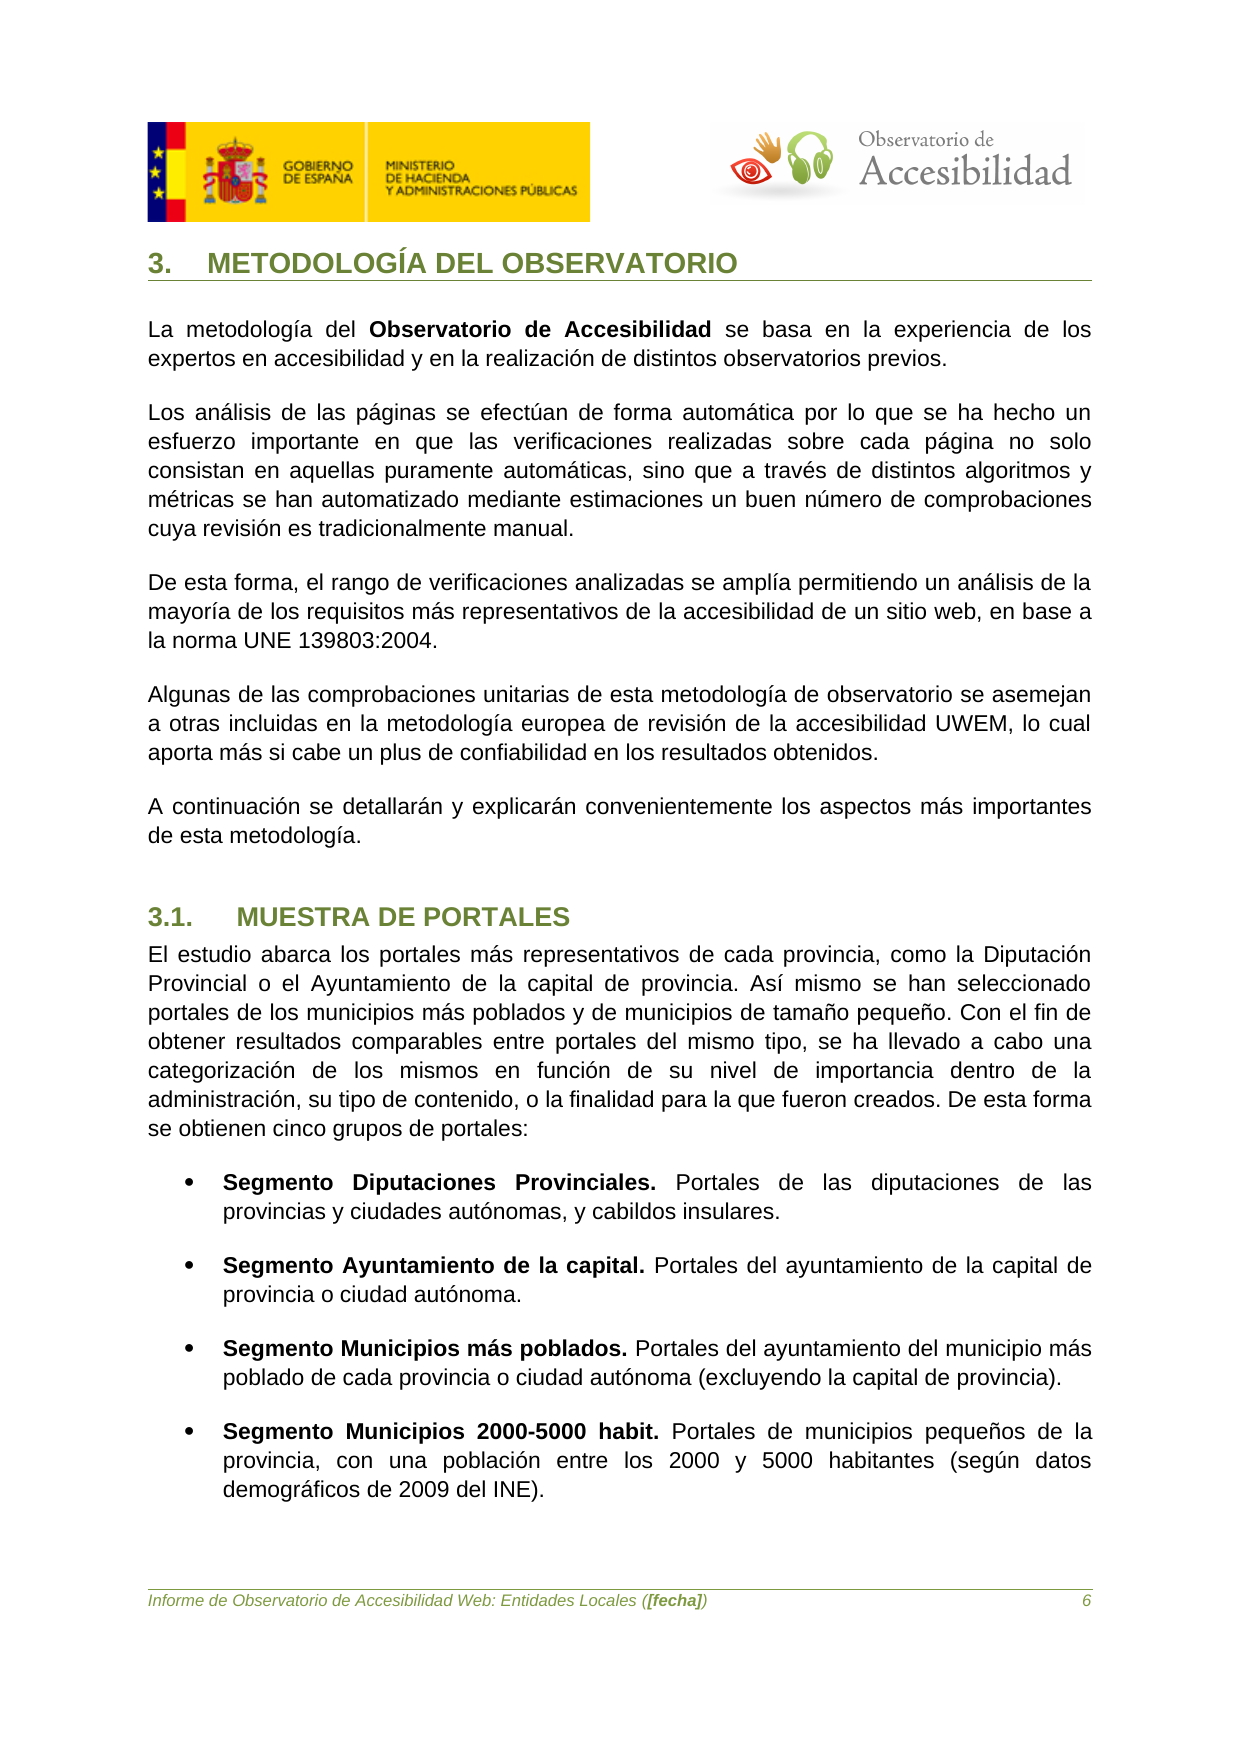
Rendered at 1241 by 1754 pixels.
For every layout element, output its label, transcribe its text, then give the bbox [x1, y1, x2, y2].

list Segmento Municipios más poblados. Portales del ayuntamiento del municipio más poblado de cada provincia o ciudad autónoma (excluyendo la capital de provincia). [185, 1335, 1092, 1390]
picture [147, 122, 591, 222]
text La metodología del Observatorio de Accesibilidad se basa en la experiencia de los expertos en accesibilidad y en la realización de distintos observatorios previos. [148, 316, 1092, 371]
list Segmento Ayuntamiento de la capital. Portales del ayuntamiento de la capital de provincia o ciudad autónoma. [185, 1252, 1092, 1307]
text De esta forma, el rango de verificaciones analizadas se amplía permitiendo un análisis de la mayoría de los requisitos más representativos de la accesibilidad de un sitio web, en base a la norma UNE 139803:2004. [148, 569, 1092, 653]
text A continuación se detallarán y explicarán convenientemente los aspectos más importantes de esta metodología. [148, 793, 1092, 848]
text Los análisis de las páginas se efectúan de forma automática por lo que se ha hecho un esfuerzo importante en que las verificaciones realizadas sobre cada página no solo consistan en aquellas puramente automáticas, sino que a través de distintos algoritmos y métricas se han automatizado mediante estimaciones un buen número de comprobaciones cuya revisión es tradicionalmente manual. [148, 399, 1092, 541]
picture [710, 122, 1086, 205]
list Metodología del Observatorio [148, 247, 1092, 280]
list Muestra de Portales [148, 901, 1092, 932]
list Segmento Diputaciones Provinciales. Portales de las diputaciones de las provincias y ciudades autónomas, y cabildos insulares. [185, 1169, 1092, 1224]
text Algunas de las comprobaciones unitarias de esta metodología de observatorio se asemejan a otras incluidas en la metodología europea de revisión de la accesibilidad UWEM, lo cual aporta más si cabe un plus de confiabilidad en los resultados obtenidos. [148, 681, 1092, 765]
list Segmento Municipios 2000-5000 habit. Portales de municipios pequeños de la provincia, con una población entre los 2000 y 5000 habitantes (según datos demográficos de 2009 del INE). [185, 1418, 1092, 1502]
text El estudio abarca los portales más representativos de cada provincia, como la Diputación Provincial o el Ayuntamiento de la capital de provincia. Así mismo se han seleccionado portales de los municipios más poblados y de municipios de tamaño pequeño. Con el fin de obtener resultados comparables entre portales del mismo tipo, se ha llevado a cabo una categorización de los mismos en función de su nivel de importancia dentro de la administración, su tipo de contenido, o la finalidad para la que fueron creados. De esta forma se obtienen cinco grupos de portales: [148, 941, 1092, 1141]
